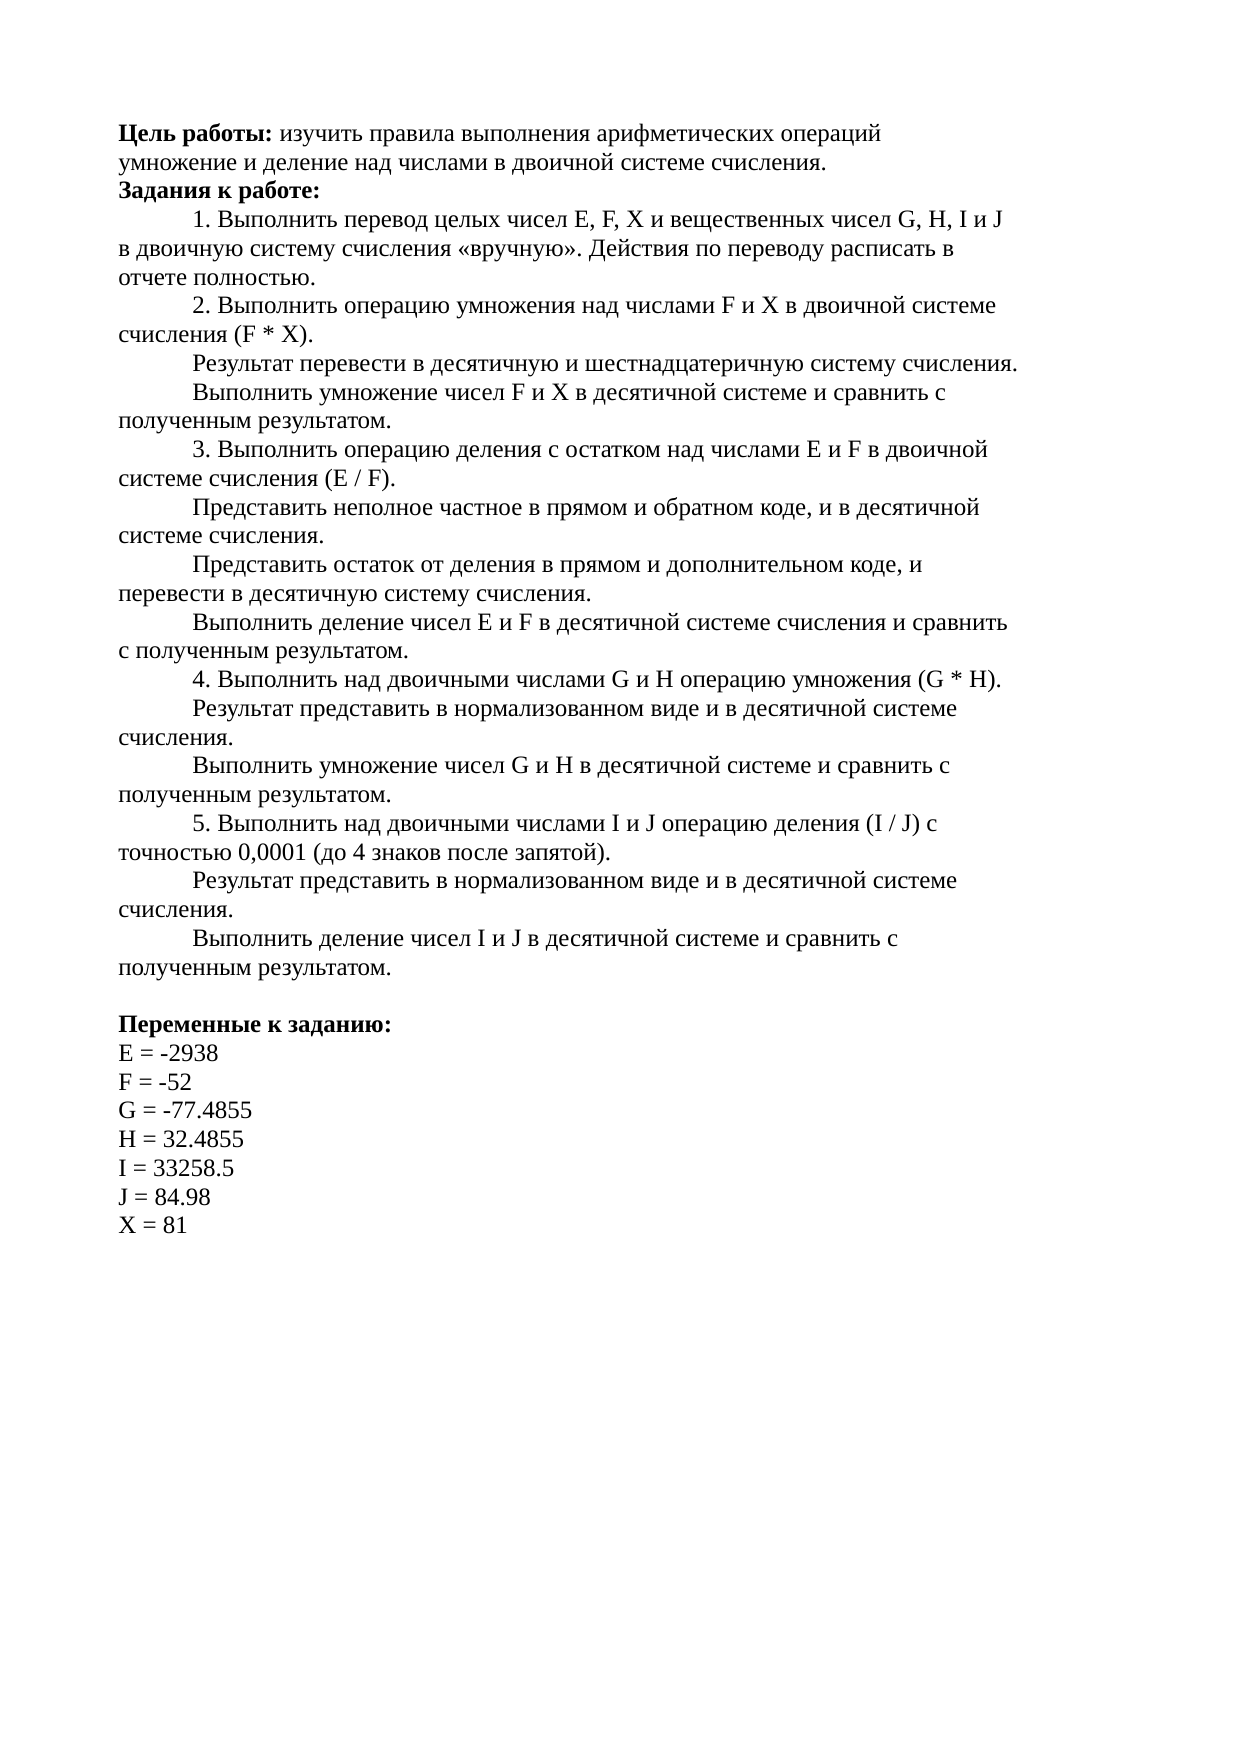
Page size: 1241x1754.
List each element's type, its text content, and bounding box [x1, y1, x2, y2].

text умножение и деление над числами в двоичной системе счисления. [118, 147, 1122, 176]
text счисления. [118, 722, 1122, 751]
text Результат представить в нормализованном виде и в десятичной системе [192, 693, 1122, 722]
text J = 84.98 [118, 1182, 1122, 1211]
text полученным результатом. [118, 952, 1122, 981]
text E = -2938 [118, 1038, 1122, 1067]
text 3. Выполнить операцию деления с остатком над числами E и F в двоичной [192, 434, 1122, 463]
text Выполнить умножение чисел G и H в десятичной системе и сравнить с [192, 751, 1122, 779]
text системе счисления. [118, 521, 1122, 549]
text с полученным результатом. [118, 636, 1122, 664]
text Результат представить в нормализованном виде и в десятичной системе [192, 866, 1122, 894]
text перевести в десятичную систему счисления. [118, 578, 1122, 607]
text Цель работы: изучить правила выполнения арифметических операций [118, 118, 1122, 147]
text счисления. [118, 894, 1122, 923]
text F = -52 [118, 1067, 1122, 1096]
text Представить неполное частное в прямом и обратном коде, и в десятичной [192, 492, 1122, 521]
text счисления (F * X). [118, 319, 1122, 348]
text Результат перевести в десятичную и шестнадцатеричную систему счисления. [192, 348, 1122, 377]
text 2. Выполнить операцию умножения над числами F и X в двоичной системе [192, 291, 1122, 319]
text Выполнить деление чисел E и F в десятичной системе счисления и сравнить [192, 607, 1122, 636]
text 1. Выполнить перевод целых чисел E, F, X и вещественных чисел G, H, I и J [192, 204, 1122, 233]
text полученным результатом. [118, 779, 1122, 808]
text 5. Выполнить над двоичными числами I и J операцию деления (I / J) с [192, 808, 1122, 837]
text Выполнить умножение чисел F и X в десятичной системе и сравнить с [192, 377, 1122, 406]
text системе счисления (E / F). [118, 463, 1122, 492]
text точностью 0,0001 (до 4 знаков после запятой). [118, 837, 1122, 866]
text Представить остаток от деления в прямом и дополнительном коде, и [192, 549, 1122, 578]
text Переменные к заданию: [118, 1009, 1122, 1038]
text X = 81 [118, 1211, 1122, 1239]
text Выполнить деление чисел I и J в десятичной системе и сравнить с [192, 923, 1122, 952]
text I = 33258.5 [118, 1153, 1122, 1182]
text полученным результатом. [118, 406, 1122, 434]
text G = -77.4855 [118, 1096, 1122, 1124]
text Задания к работе: [118, 176, 1122, 204]
text отчете полностью. [118, 262, 1122, 291]
text 4. Выполнить над двоичными числами G и H операцию умножения (G * H). [192, 664, 1122, 693]
text в двоичную систему счисления «вручную». Действия по переводу расписать в [118, 233, 1122, 262]
text H = 32.4855 [118, 1124, 1122, 1153]
